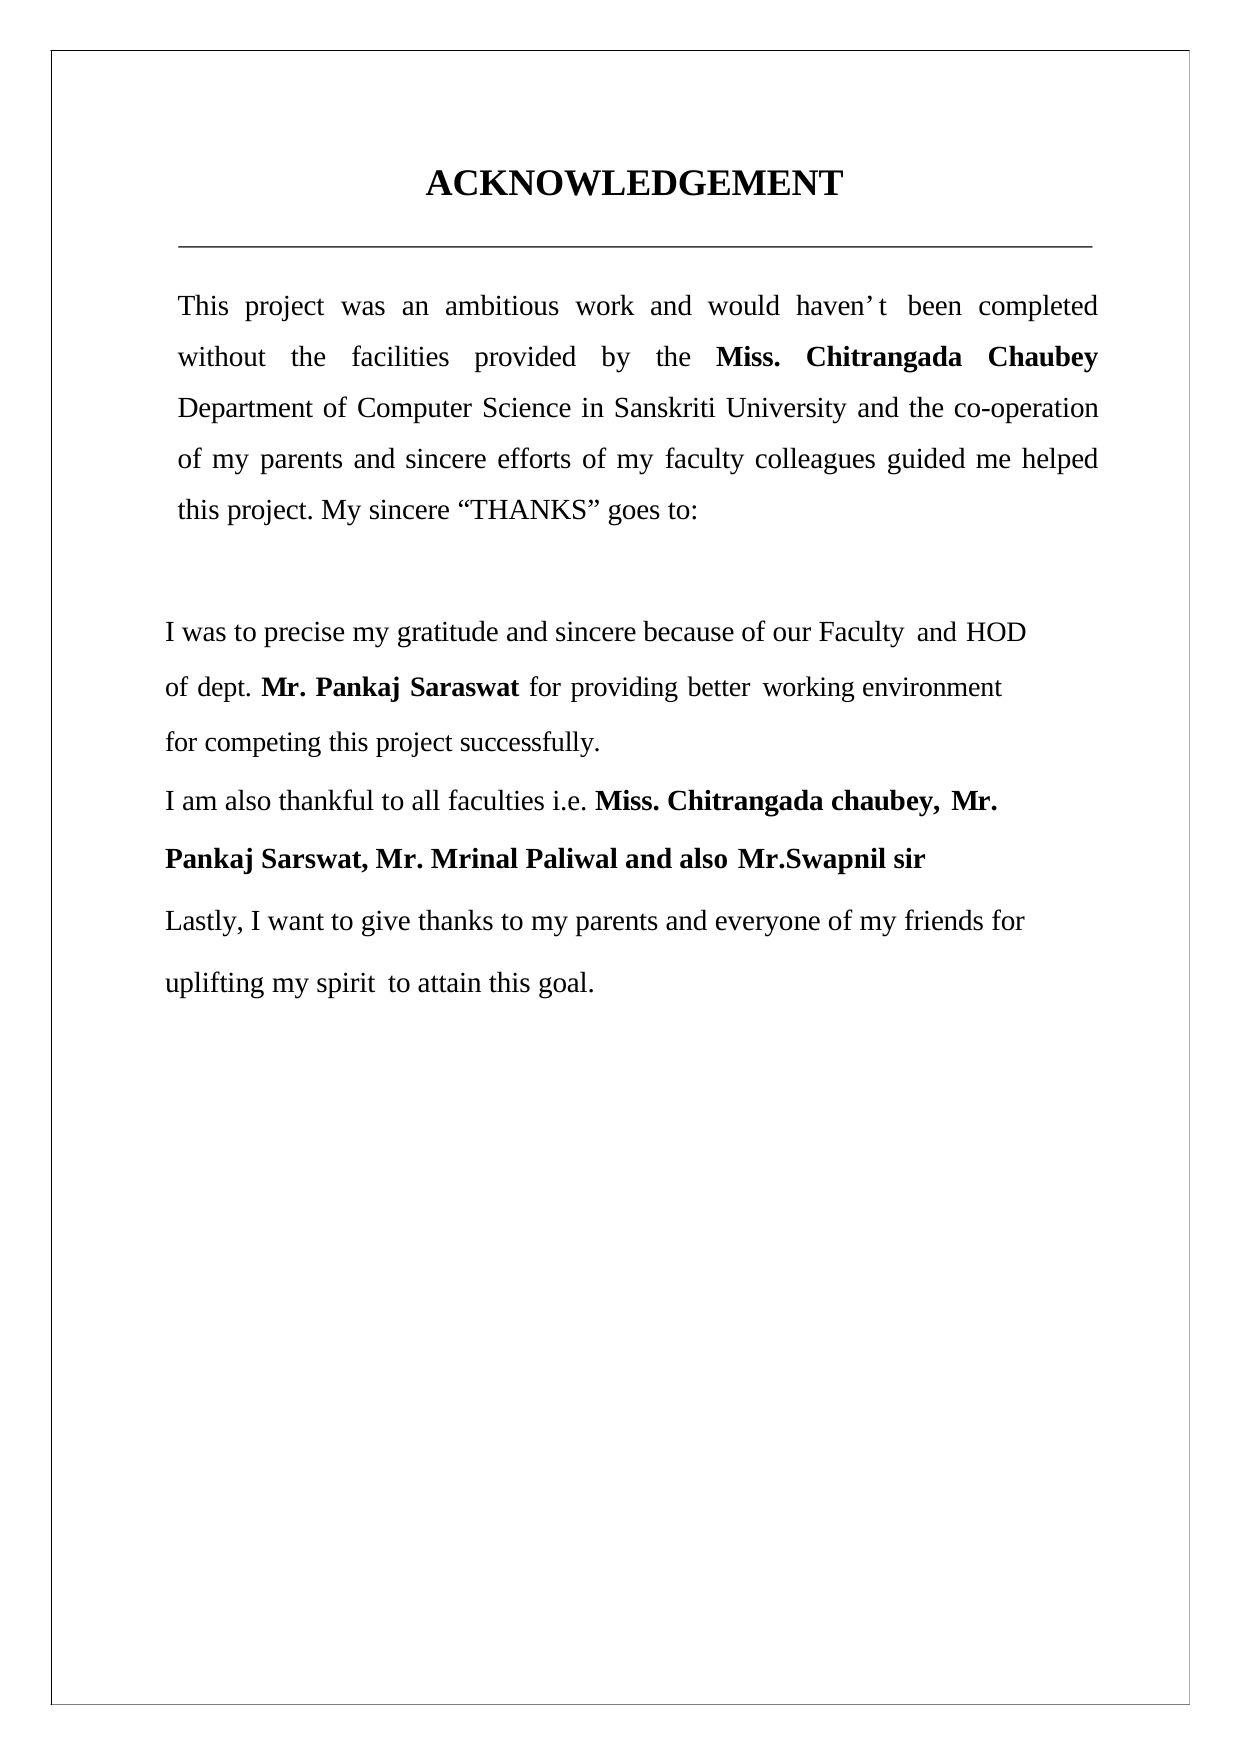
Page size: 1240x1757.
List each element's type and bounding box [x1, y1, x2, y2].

picture [50, 50, 1190, 1705]
